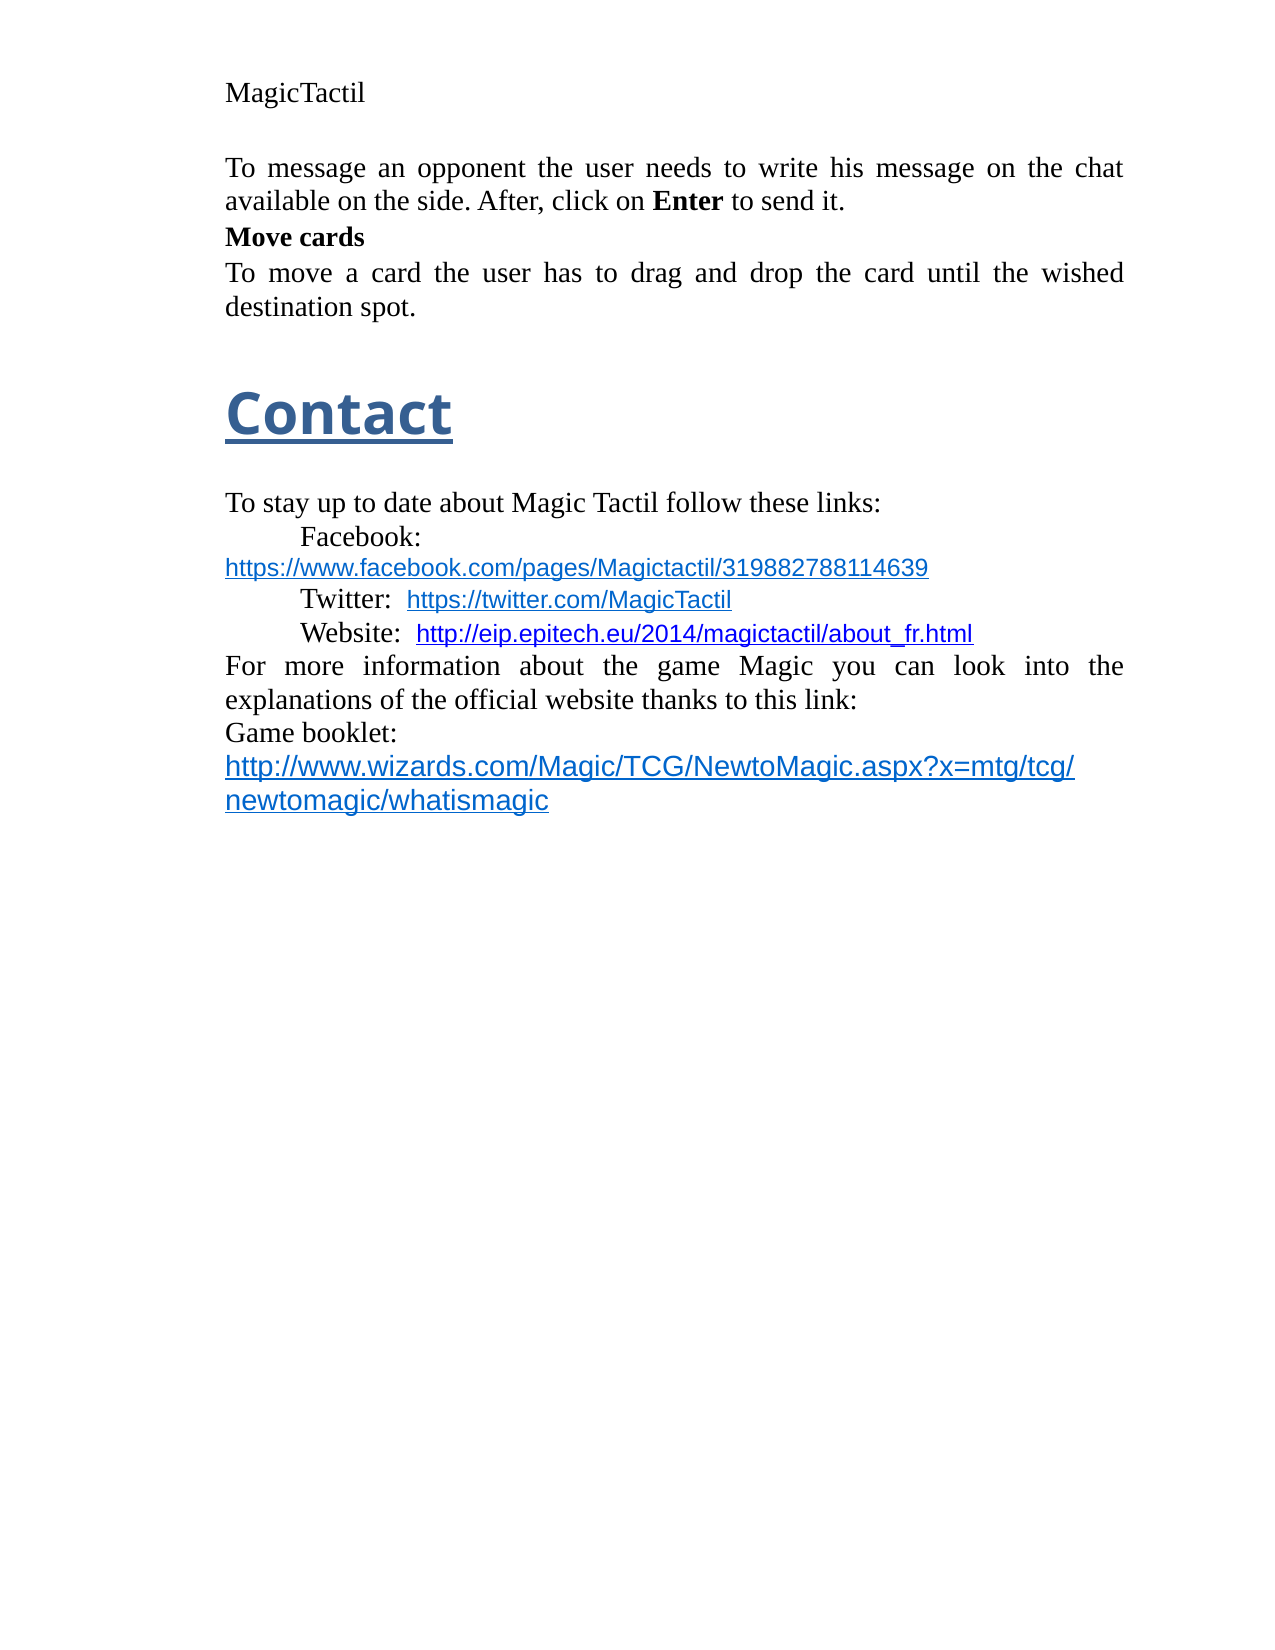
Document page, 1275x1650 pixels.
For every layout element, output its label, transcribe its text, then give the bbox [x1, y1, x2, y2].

subtitle Contact [225, 372, 1125, 452]
text Facebook: https://www.facebook.com/pages/Magictactil/319882788114639 [225, 519, 1125, 581]
text To message an opponent the user needs to write his message on the chat available on the side. After, click on Enter to send it. [225, 150, 1125, 217]
text http://www.wizards.com/Magic/TCG/NewtoMagic.aspx?x=mtg/tcg/newtomagic/whatismagic [225, 749, 1125, 816]
text For more information about the game Magic you can look into the explanations of the official website thanks to this link: [225, 648, 1125, 715]
text Twitter: https://twitter.com/MagicTactil [225, 581, 1125, 615]
text To stay up to date about Magic Tactil follow these links: [225, 485, 1125, 519]
text Game booklet: [225, 715, 1125, 749]
text To move a card the user has to drag and drop the card until the wished destination spot. [225, 255, 1125, 322]
text Website: http://eip.epitech.eu/2014/magictactil/about_fr.html [225, 615, 1125, 648]
subtitle Move cards [150, 220, 1125, 252]
